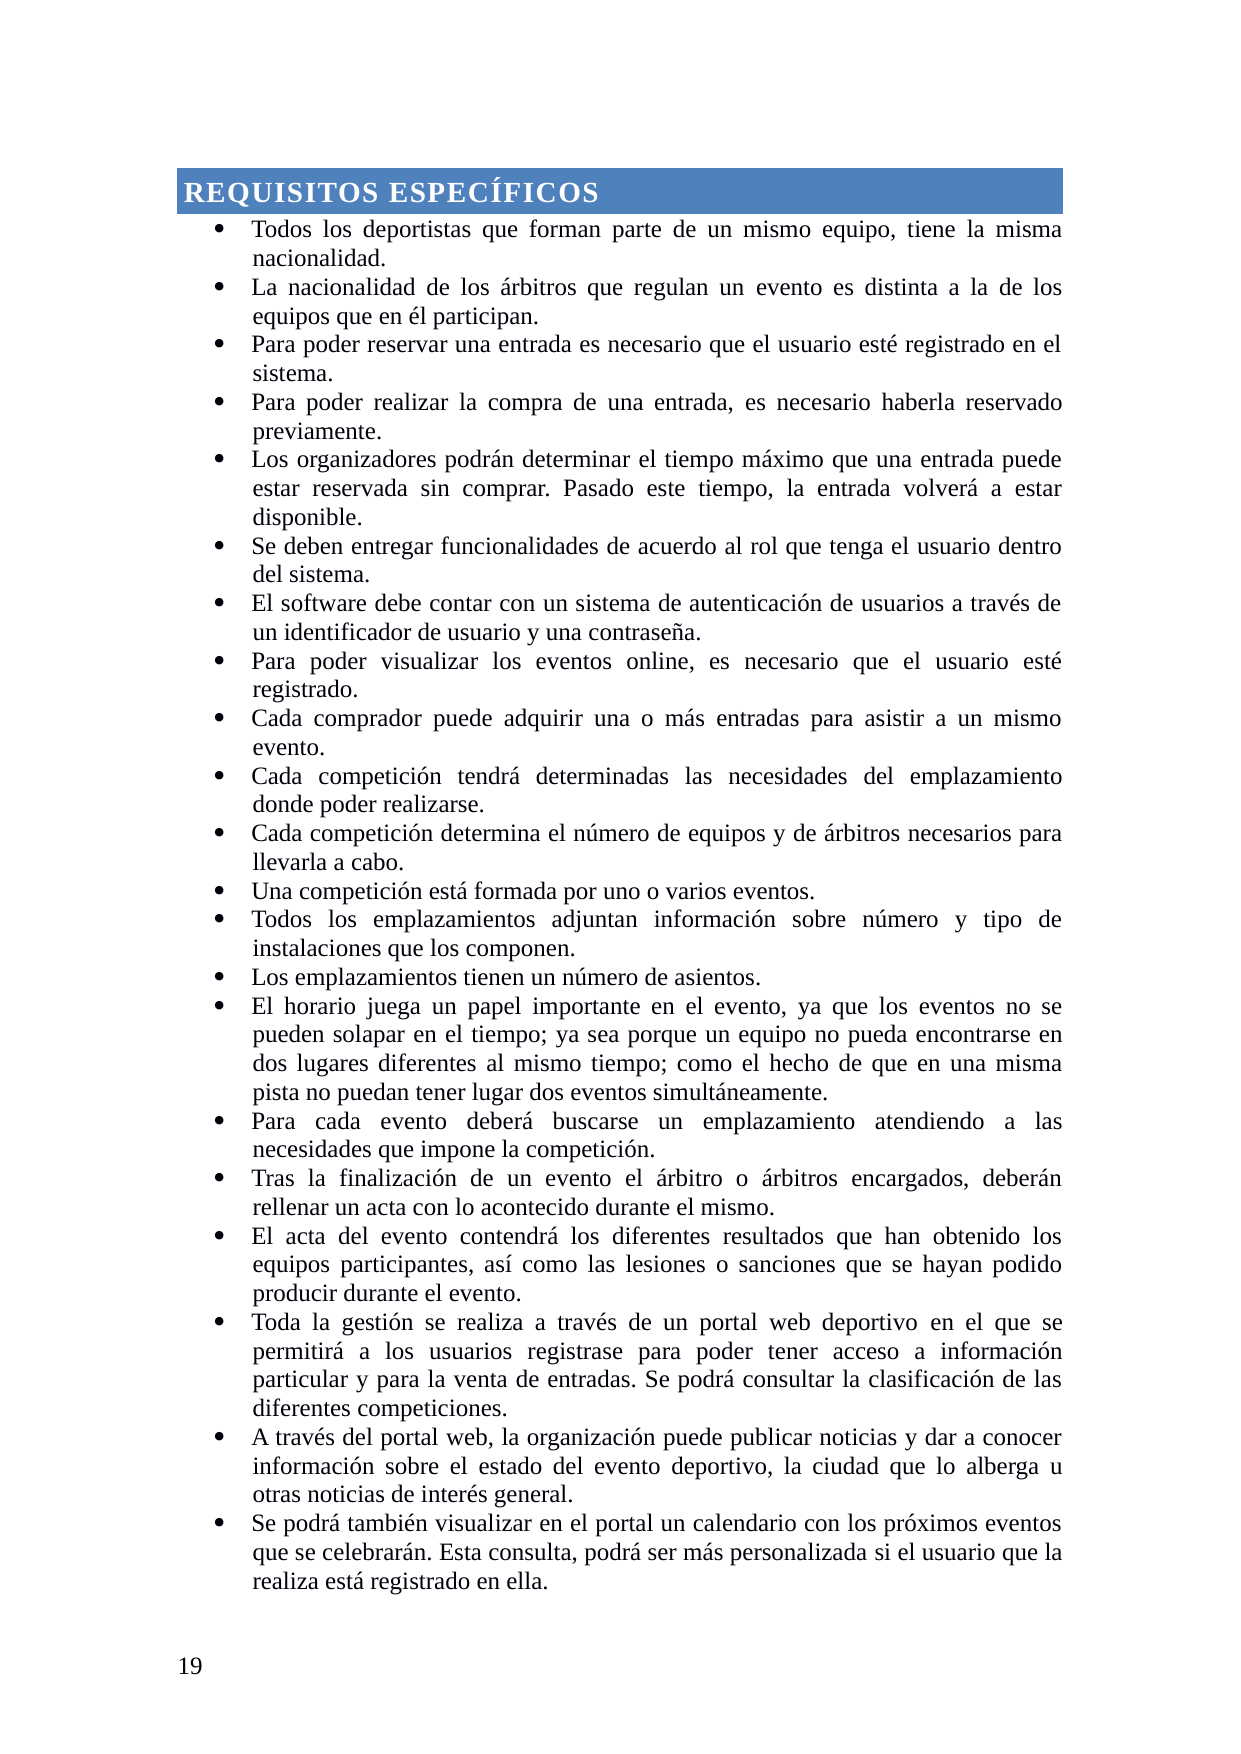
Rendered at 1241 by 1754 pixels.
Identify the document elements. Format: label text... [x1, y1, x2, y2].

list Toda la gestión se realiza a través de un portal web deportivo en el que se permitirá a los usuarios registrase para poder tener acceso a información particular y para la venta de entradas. Se podrá consultar la clasificación de las diferentes competiciones. [215, 1307, 1063, 1422]
list Una competición está formada por uno o varios eventos. [215, 876, 1063, 904]
subtitle Requisitos específicos [184, 175, 1057, 208]
list Los organizadores podrán determinar el tiempo máximo que una entrada puede estar reservada sin comprar. Pasado este tiempo, la entrada volverá a estar disponible. [215, 444, 1063, 531]
list Todos los deportistas que forman parte de un mismo equipo, tiene la misma nacionalidad. [215, 214, 1063, 272]
list El software debe contar con un sistema de autenticación de usuarios a través de un identificador de usuario y una contraseña. [215, 588, 1063, 646]
list Cada comprador puede adquirir una o más entradas para asistir a un mismo evento. [215, 703, 1063, 761]
list Todos los emplazamientos adjuntan información sobre número y tipo de instalaciones que los componen. [215, 904, 1063, 962]
list Cada competición determina el número de equipos y de árbitros necesarios para llevarla a cabo. [215, 818, 1063, 876]
list Cada competición tendrá determinadas las necesidades del emplazamiento donde poder realizarse. [215, 761, 1063, 818]
list El acta del evento contendrá los diferentes resultados que han obtenido los equipos participantes, así como las lesiones o sanciones que se hayan podido producir durante el evento. [215, 1221, 1063, 1307]
list Para poder reservar una entrada es necesario que el usuario esté registrado en el sistema. [215, 329, 1063, 387]
list A través del portal web, la organización puede publicar noticias y dar a conocer información sobre el estado del evento deportivo, la ciudad que lo alberga u otras noticias de interés general. [215, 1422, 1063, 1508]
list Para poder visualizar los eventos online, es necesario que el usuario esté registrado. [215, 646, 1063, 703]
list El horario juega un papel importante en el evento, ya que los eventos no se pueden solapar en el tiempo; ya sea porque un equipo no pueda encontrarse en dos lugares diferentes al mismo tiempo; como el hecho de que en una misma pista no puedan tener lugar dos eventos simultáneamente. [215, 991, 1063, 1106]
list Para cada evento deberá buscarse un emplazamiento atendiendo a las necesidades que impone la competición. [215, 1106, 1063, 1163]
list La nacionalidad de los árbitros que regulan un evento es distinta a la de los equipos que en él participan. [215, 272, 1063, 329]
list Se podrá también visualizar en el portal un calendario con los próximos eventos que se celebrarán. Esta consulta, podrá ser más personalizada si el usuario que la realiza está registrado en ella. [215, 1508, 1063, 1594]
list Se deben entregar funcionalidades de acuerdo al rol que tenga el usuario dentro del sistema. [215, 531, 1063, 588]
list Los emplazamientos tienen un número de asientos. [215, 962, 1063, 991]
list Tras la finalización de un evento el árbitro o árbitros encargados, deberán rellenar un acta con lo acontecido durante el mismo. [215, 1163, 1063, 1221]
list Para poder realizar la compra de una entrada, es necesario haberla reservado previamente. [215, 387, 1063, 444]
